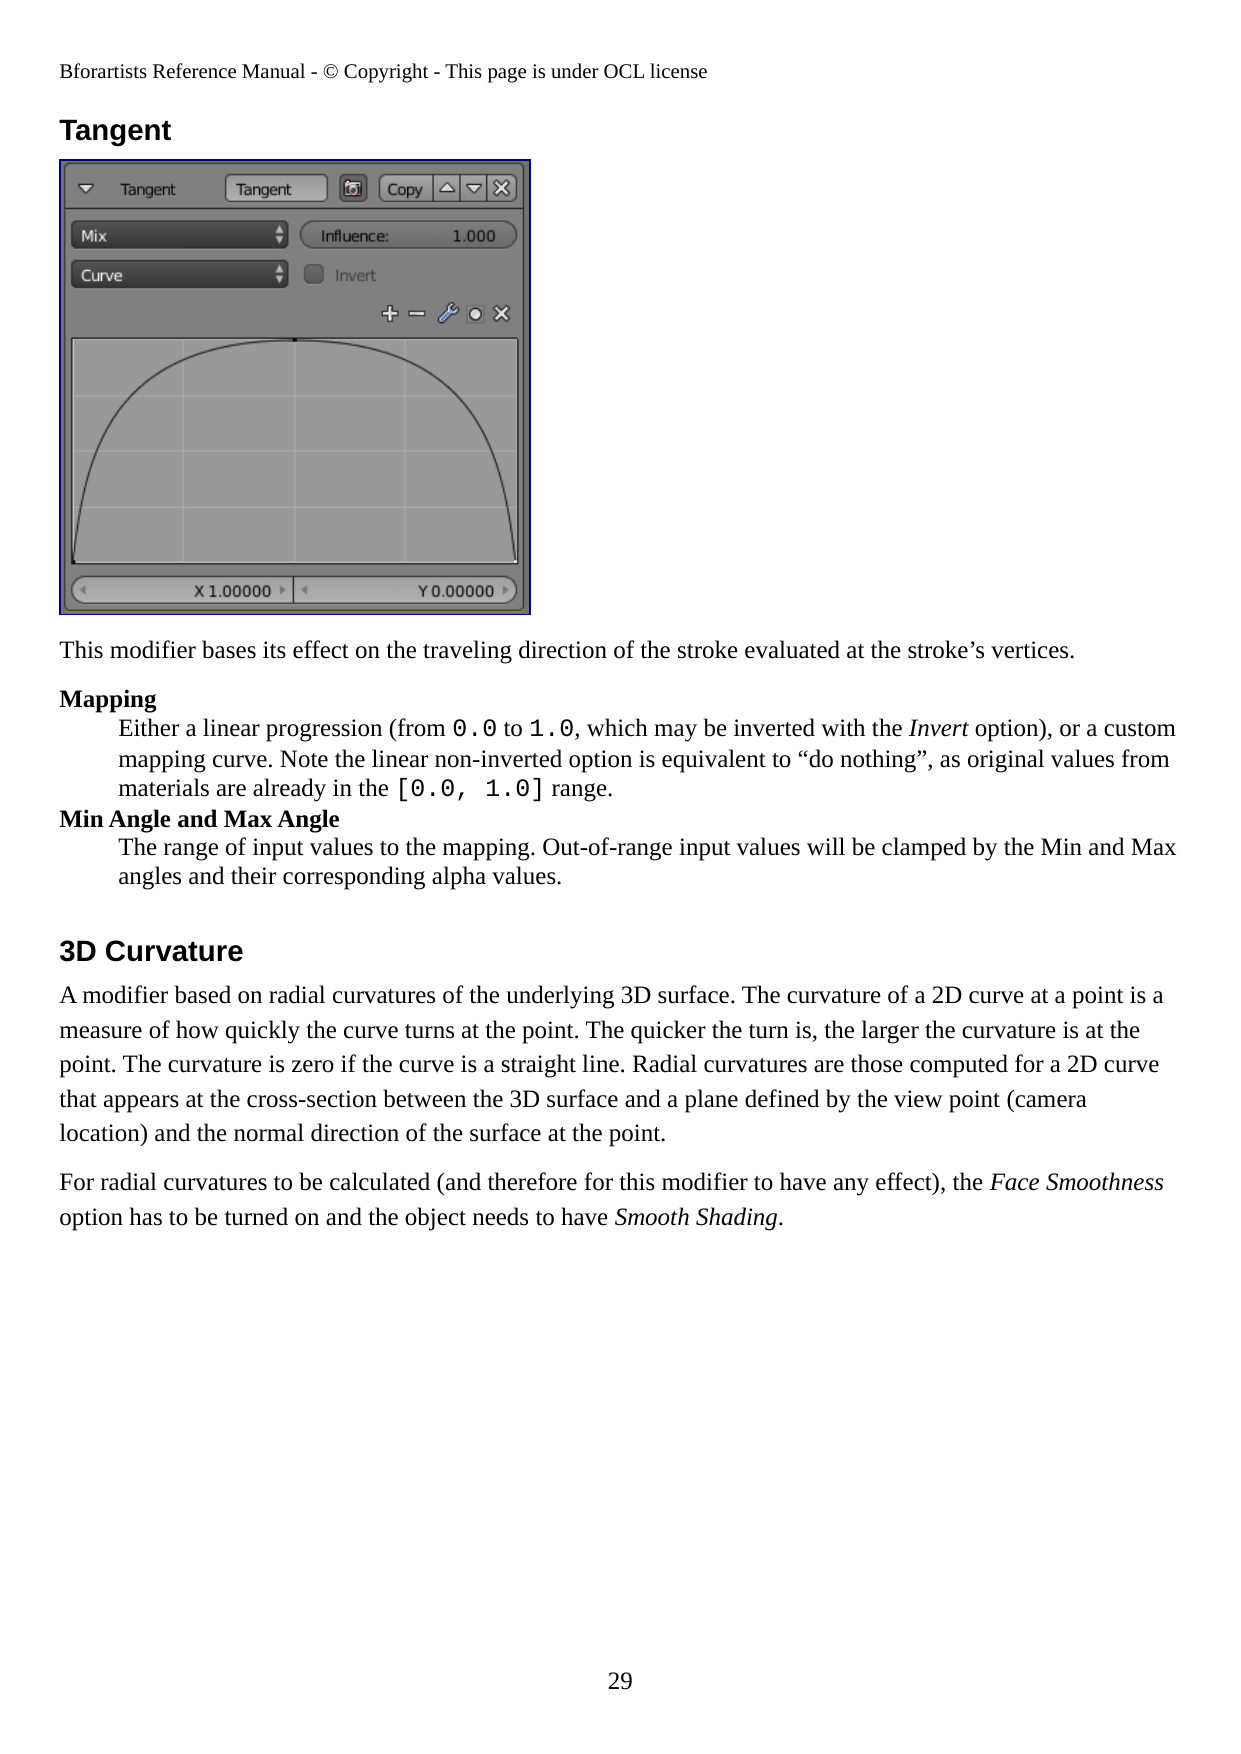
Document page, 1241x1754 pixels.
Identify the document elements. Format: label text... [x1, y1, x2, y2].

text A modifier based on radial curvatures of the underlying 3D surface. The curvature of a 2D curve at a point is a measure of how quickly the curve turns at the point. The quicker the turn is, the larger the curvature is at the point. The curvature is zero if the curve is a straight line. Radial curvatures are those computed for a 2D curve that appears at the cross-section between the 3D surface and a plane defined by the view point (camera location) and the normal direction of the surface at the point. [59, 980, 1181, 1147]
subtitle Tangent [59, 113, 1181, 146]
text This modifier bases its effect on the traveling direction of the stroke evaluated at the stroke’s vertices. [59, 636, 1181, 664]
subtitle Mapping [59, 684, 1181, 713]
subtitle 3D Curvature [59, 934, 1181, 968]
list Either a linear progression (from 0.0 to 1.0, which may be inverted with the Invert option), or a custom mapping curve. Note the linear non-inverted option is equivalent to “do nothing”, as original values from materials are already in the [0.0, 1.0] range. [118, 713, 1181, 804]
picture [61, 161, 529, 614]
text For radial curvatures to be calculated (and therefore for this modifier to have any effect), the Face Smoothness option has to be turned on and the object needs to have Smooth Shading. [59, 1167, 1181, 1231]
subtitle Min Angle and Max Angle [59, 804, 1181, 832]
list The range of input values to the mapping. Out-of-range input values will be clamped by the Min and Max angles and their corresponding alpha values. [118, 832, 1181, 890]
